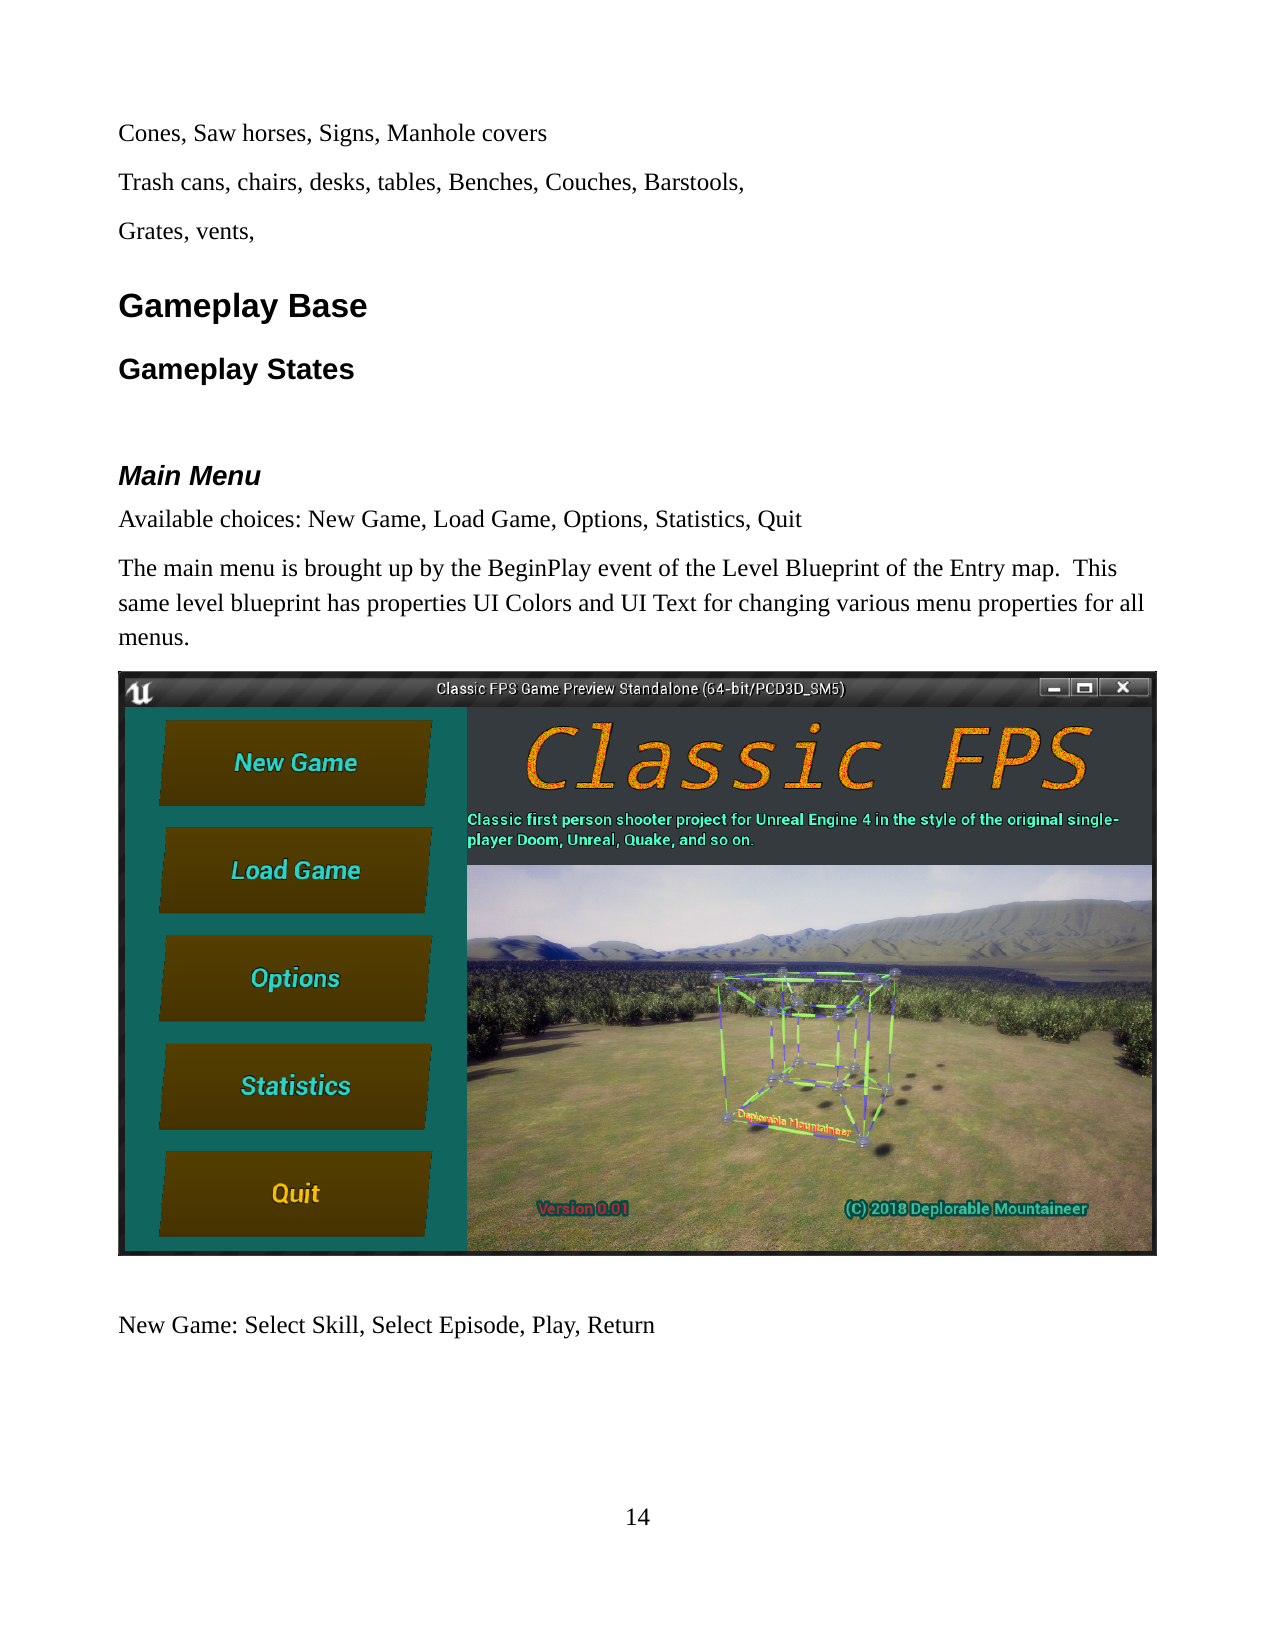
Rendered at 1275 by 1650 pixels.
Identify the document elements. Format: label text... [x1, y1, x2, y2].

picture [118, 671, 1157, 1256]
text Available choices: New Game, Load Game, Options, Statistics, Quit [118, 504, 1157, 533]
text New Game: Select Skill, Select Episode, Play, Return [118, 1310, 1157, 1339]
subtitle Main Menu [118, 460, 1157, 492]
text The main menu is brought up by the BeginPlay event of the Level Blueprint of the Entry map. This same level blueprint has properties UI Colors and UI Text for changing various menu properties for all menus. [118, 553, 1157, 651]
subtitle Gameplay Base [118, 286, 1157, 325]
text Trash cans, chairs, desks, tables, Benches, Couches, Barstools, [118, 167, 1157, 196]
text Grates, vents, [118, 216, 1157, 245]
text Cones, Saw horses, Signs, Manhole covers [118, 118, 1157, 147]
subtitle Gameplay States [118, 352, 1157, 386]
